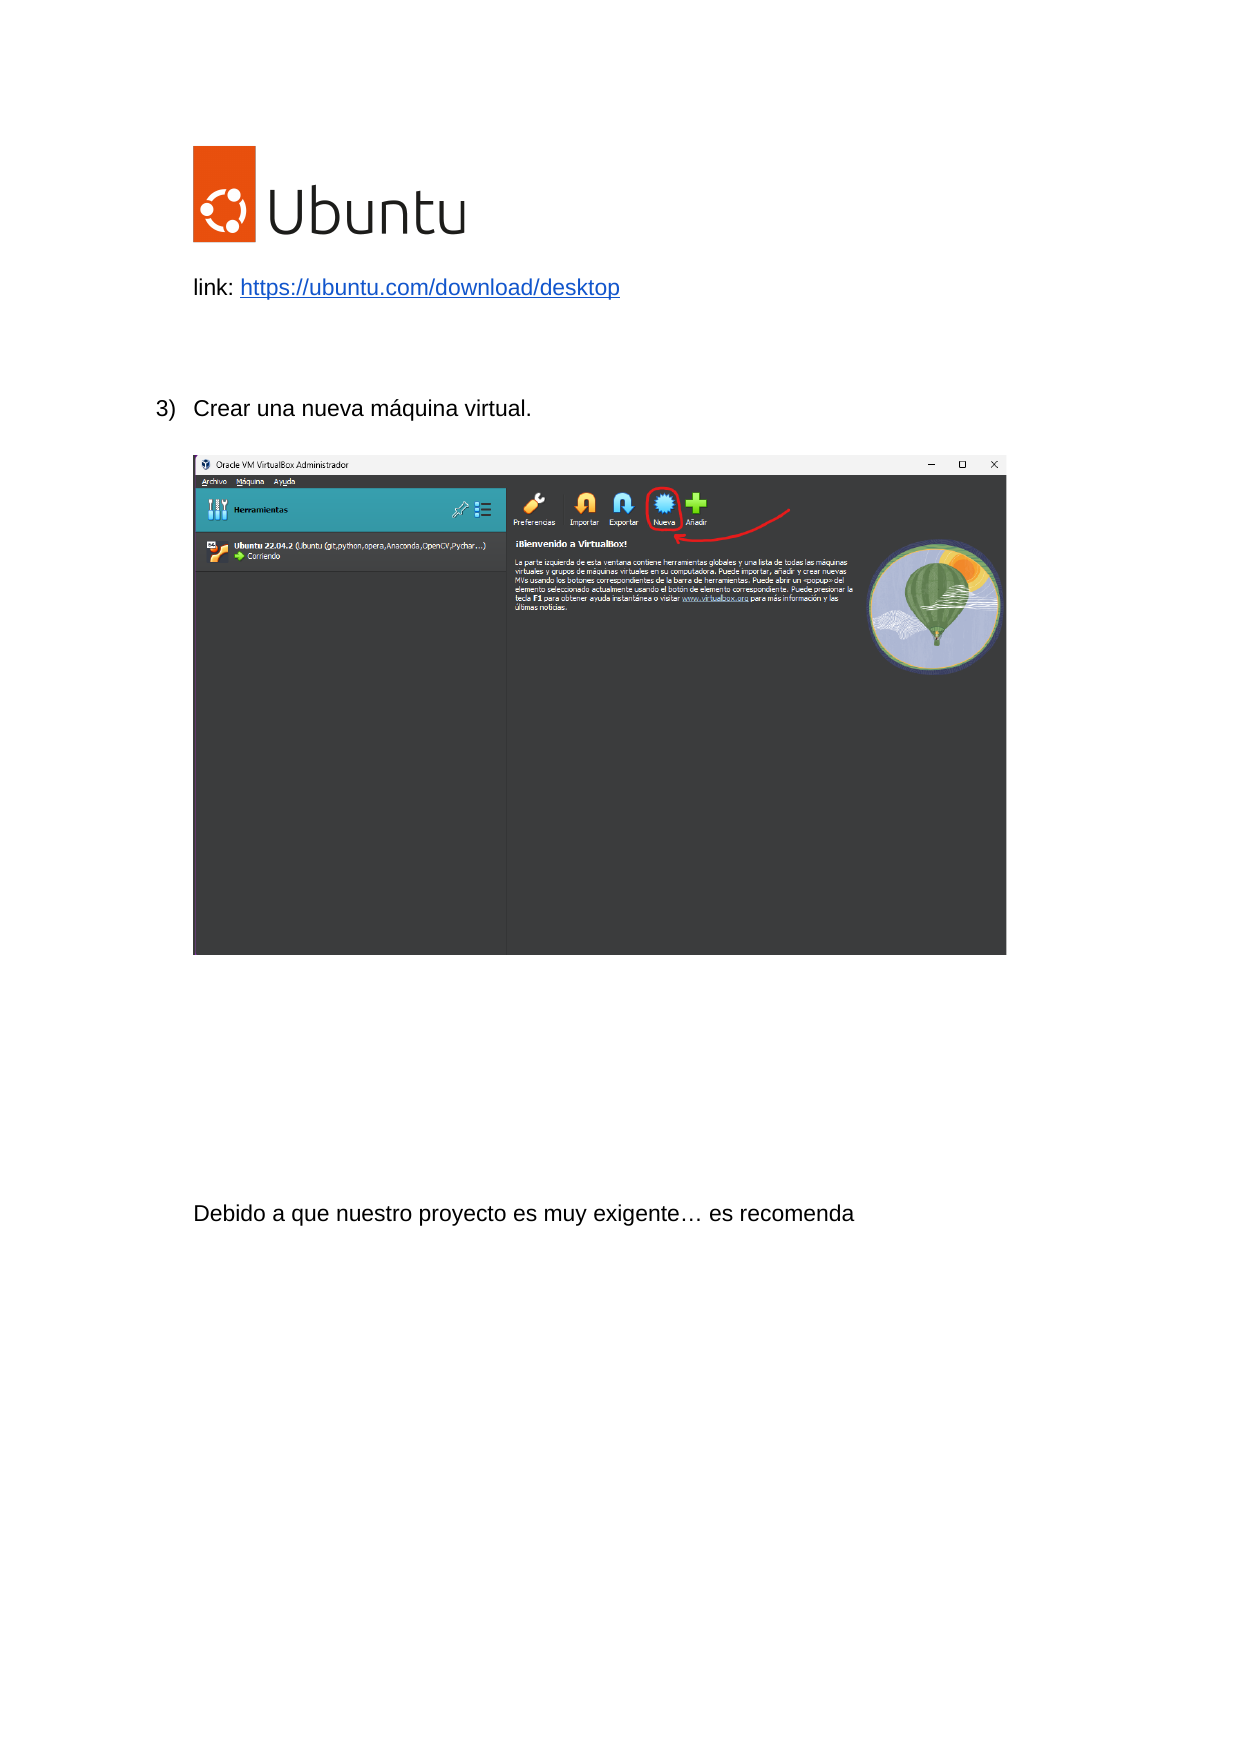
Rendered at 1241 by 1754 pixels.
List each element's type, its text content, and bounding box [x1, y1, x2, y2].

picture [193, 455, 1007, 955]
list Crear una nueva máquina virtual. [156, 395, 1122, 421]
picture [193, 118, 465, 271]
text Debido a que nuestro proyecto es muy exigente… es recomenda [118, 1200, 1122, 1226]
text link: https://ubuntu.com/download/desktop [193, 274, 1122, 301]
